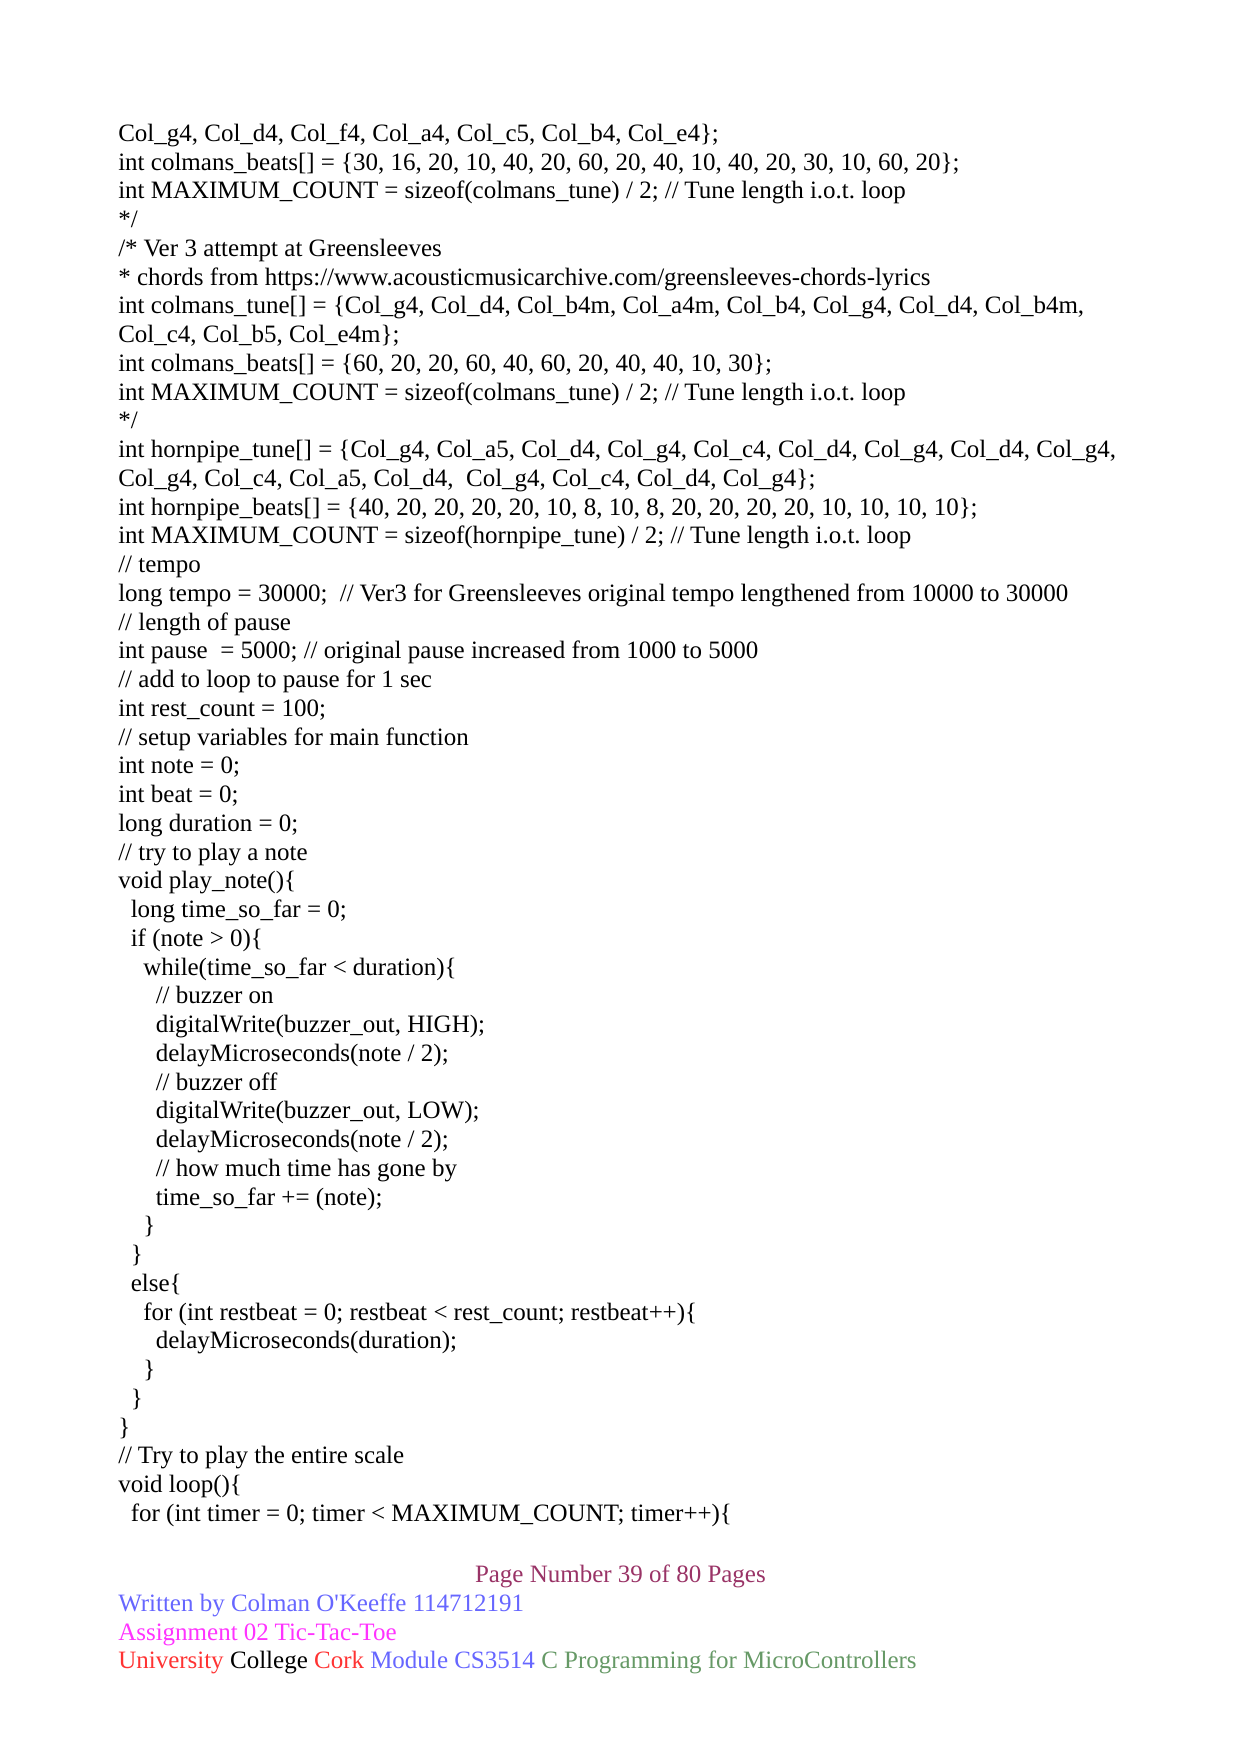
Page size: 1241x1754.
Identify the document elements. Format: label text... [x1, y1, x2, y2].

text /* Ver 3 attempt at Greensleeves [118, 233, 1122, 262]
text // buzzer off [118, 1067, 1122, 1096]
text // add to loop to pause for 1 sec [118, 664, 1122, 693]
text int rest_count = 100; [118, 693, 1122, 722]
text * chords from https://www.acousticmusicarchive.com/greensleeves-chords-lyrics [118, 262, 1122, 291]
text digitalWrite(buzzer_out, LOW); [118, 1096, 1122, 1124]
text } [118, 1383, 1122, 1412]
text delayMicroseconds(duration); [118, 1326, 1122, 1354]
text long tempo = 30000; // Ver3 for Greensleeves original tempo lengthened from 10000 to 30000 [118, 578, 1122, 607]
text // buzzer on [118, 981, 1122, 1009]
text int MAXIMUM_COUNT = sizeof(colmans_tune) / 2; // Tune length i.o.t. loop [118, 377, 1122, 406]
text int colmans_beats[] = {60, 20, 20, 60, 40, 60, 20, 40, 40, 10, 30}; [118, 348, 1122, 377]
text int colmans_tune[] = {Col_g4, Col_d4, Col_b4m, Col_a4m, Col_b4, Col_g4, Col_d4, Col_b4m, Col_c4, Col_b5, Col_e4m}; [118, 291, 1122, 348]
text } [118, 1211, 1122, 1239]
text // try to play a note [118, 837, 1122, 866]
text // tempo [118, 549, 1122, 578]
text while(time_so_far < duration){ [118, 952, 1122, 981]
text int note = 0; [118, 751, 1122, 779]
text } [118, 1412, 1122, 1441]
text int hornpipe_beats[] = {40, 20, 20, 20, 20, 10, 8, 10, 8, 20, 20, 20, 20, 10, 10, 10, 10}; [118, 492, 1122, 521]
text } [118, 1354, 1122, 1383]
text time_so_far += (note); [118, 1182, 1122, 1211]
text void play_note(){ [118, 866, 1122, 894]
text */ [118, 406, 1122, 434]
text int hornpipe_tune[] = {Col_g4, Col_a5, Col_d4, Col_g4, Col_c4, Col_d4, Col_g4, Col_d4, Col_g4, Col_g4, Col_c4, Col_a5, Col_d4, Col_g4, Col_c4, Col_d4, Col_g4}; [118, 434, 1122, 492]
text int colmans_beats[] = {30, 16, 20, 10, 40, 20, 60, 20, 40, 10, 40, 20, 30, 10, 60, 20}; [118, 147, 1122, 176]
text int MAXIMUM_COUNT = sizeof(colmans_tune) / 2; // Tune length i.o.t. loop [118, 176, 1122, 204]
text // length of pause [118, 607, 1122, 636]
text long duration = 0; [118, 808, 1122, 837]
text // setup variables for main function [118, 722, 1122, 751]
text int MAXIMUM_COUNT = sizeof(hornpipe_tune) / 2; // Tune length i.o.t. loop [118, 521, 1122, 549]
text // how much time has gone by [118, 1153, 1122, 1182]
text delayMicroseconds(note / 2); [118, 1124, 1122, 1153]
text int beat = 0; [118, 779, 1122, 808]
text for (int restbeat = 0; restbeat < rest_count; restbeat++){ [118, 1297, 1122, 1326]
text */ [118, 204, 1122, 233]
text // Try to play the entire scale [118, 1441, 1122, 1469]
text digitalWrite(buzzer_out, HIGH); [118, 1009, 1122, 1038]
text for (int timer = 0; timer < MAXIMUM_COUNT; timer++){ [118, 1498, 1122, 1527]
text void loop(){ [118, 1469, 1122, 1498]
text long time_so_far = 0; [118, 894, 1122, 923]
text else{ [118, 1268, 1122, 1297]
text delayMicroseconds(note / 2); [118, 1038, 1122, 1067]
text int pause = 5000; // original pause increased from 1000 to 5000 [118, 636, 1122, 664]
text Col_g4, Col_d4, Col_f4, Col_a4, Col_c5, Col_b4, Col_e4}; [118, 118, 1122, 147]
text if (note > 0){ [118, 923, 1122, 952]
text } [118, 1239, 1122, 1268]
